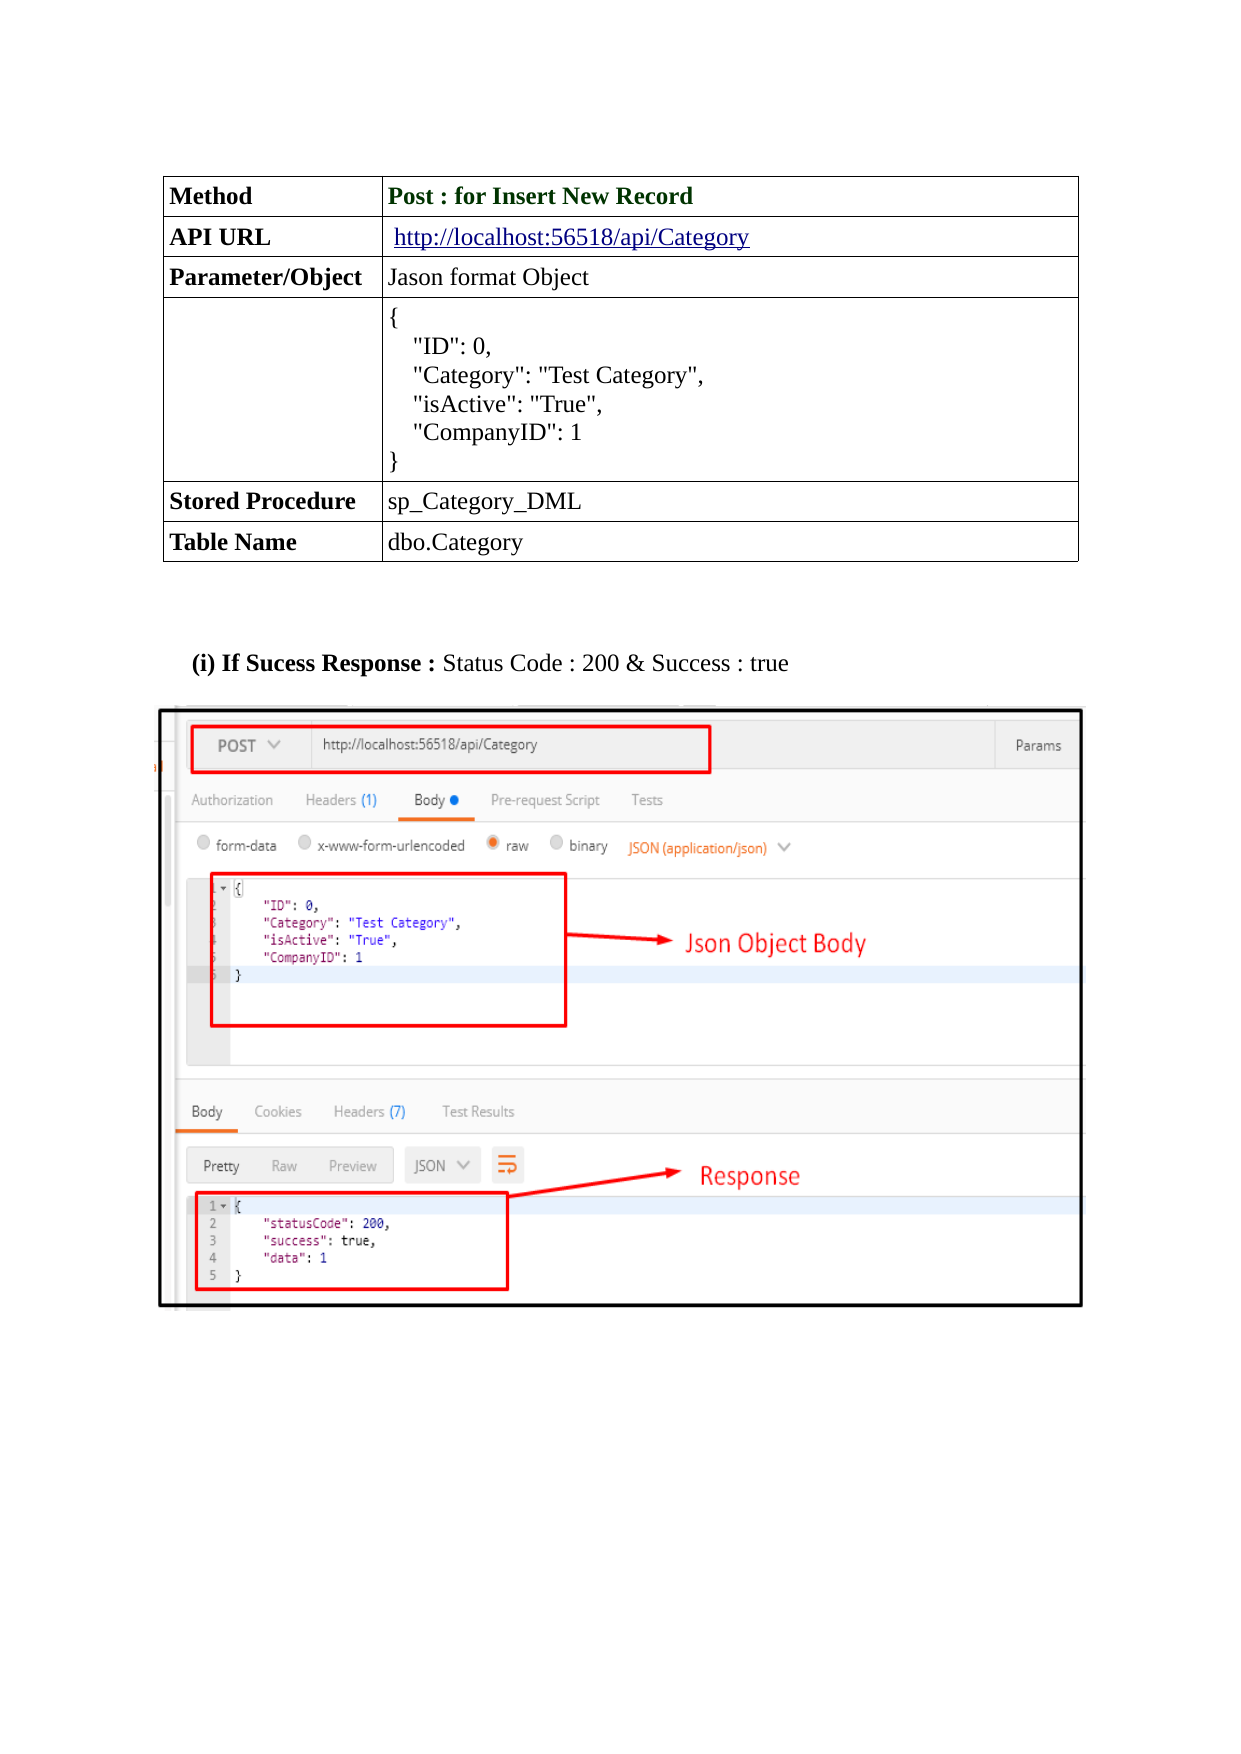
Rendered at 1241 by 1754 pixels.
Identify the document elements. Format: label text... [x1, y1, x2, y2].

table_cell Stored Procedure [164, 482, 382, 521]
table_cell http://localhost:56518/api/Category [383, 217, 1078, 256]
table_cell Parameter/Object [164, 257, 382, 297]
text (i) If Sucess Response : Status Code : 200 & Success : true [118, 648, 1122, 676]
table_cell Table Name [164, 522, 382, 561]
table_cell API URL [164, 217, 382, 256]
table_cell dbo.Category [383, 522, 1078, 561]
table_cell { "ID": 0, "Category": "Test Category", "isActive": "True", "CompanyID": 1 } [383, 298, 1078, 481]
table_header Post : for Insert New Record [383, 177, 1078, 216]
picture [154, 705, 1086, 1311]
table_header Method [164, 177, 382, 216]
table_cell sp_Category_DML [383, 482, 1078, 521]
table_cell Jason format Object [383, 257, 1078, 297]
table_cell [164, 298, 382, 481]
